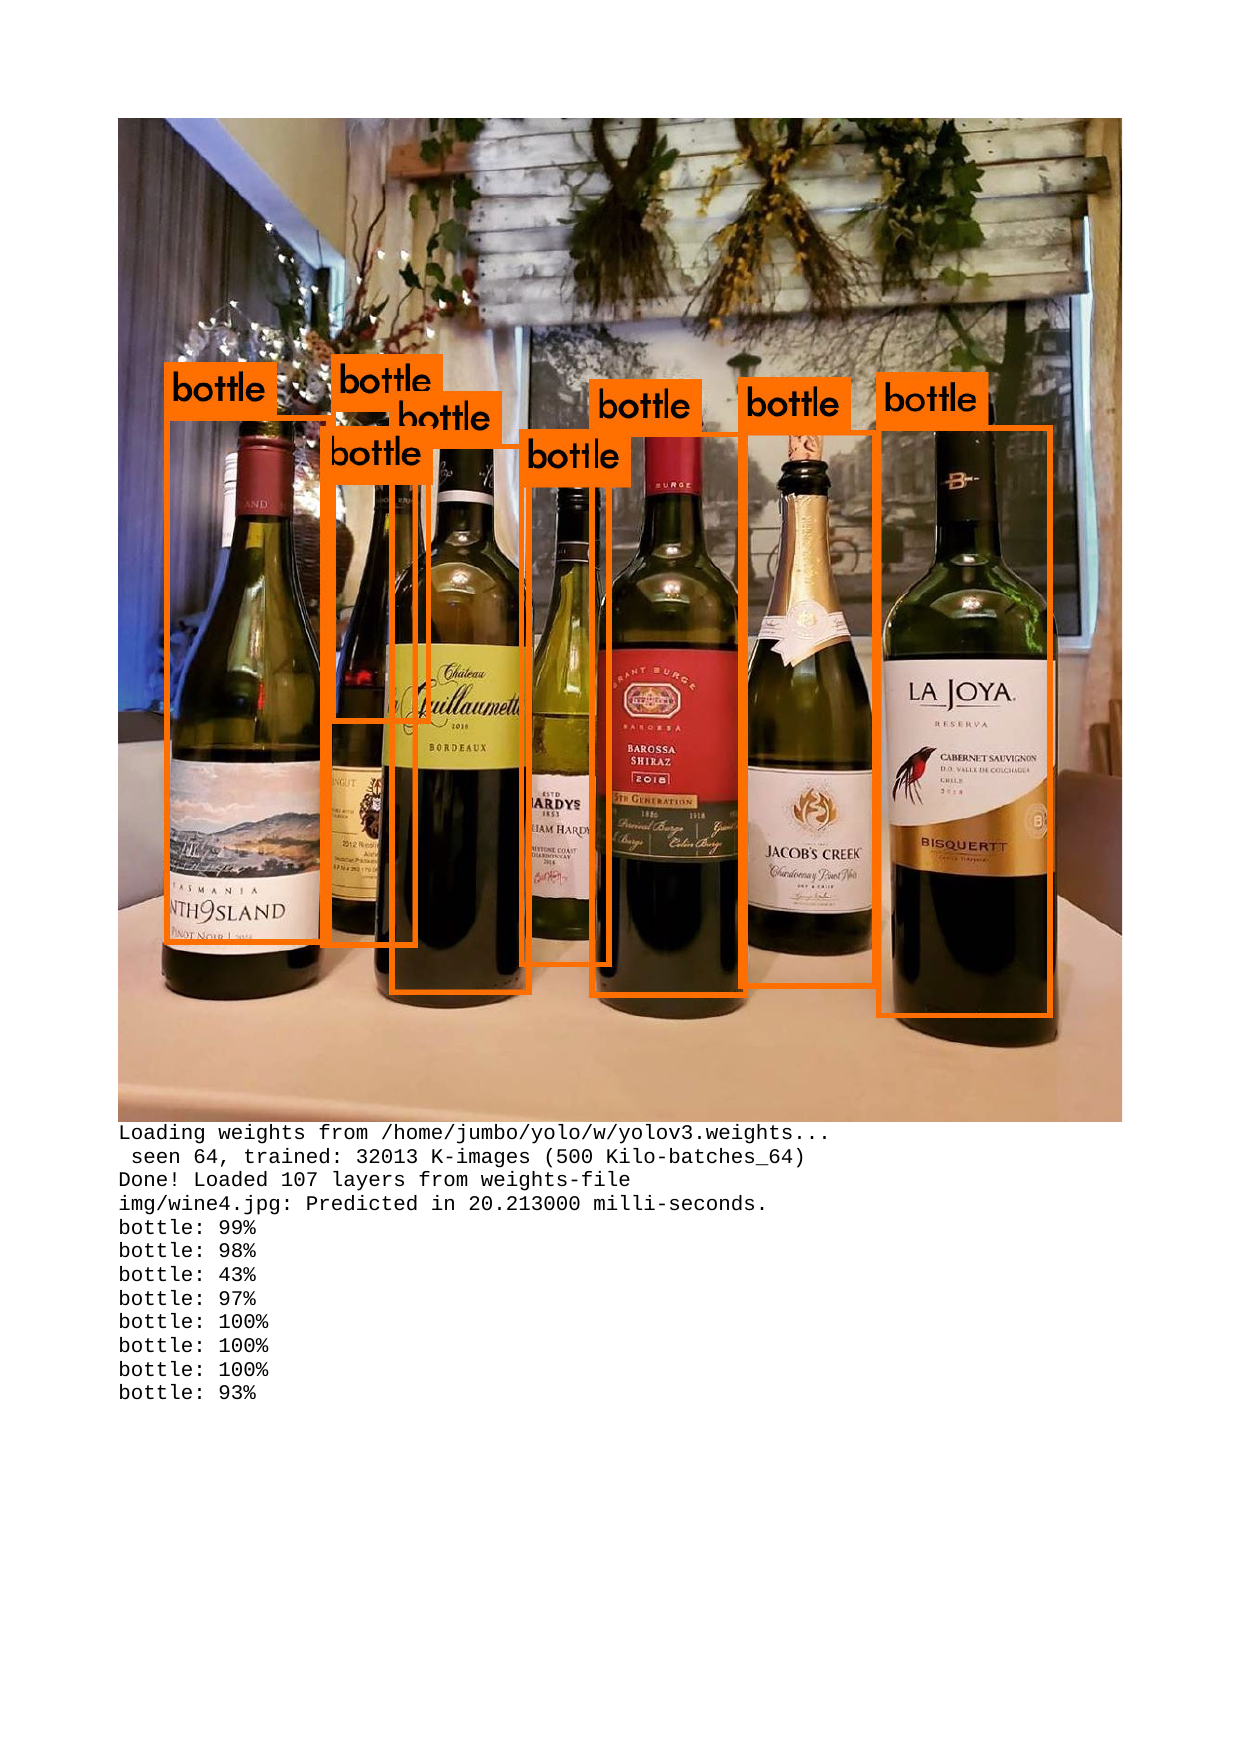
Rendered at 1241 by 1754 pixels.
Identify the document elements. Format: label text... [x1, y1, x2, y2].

text bottle: 97% [118, 1288, 1122, 1311]
text bottle: 93% [118, 1382, 1122, 1406]
text Loading weights from /home/jumbo/yolo/w/yolov3.weights... [118, 1122, 1122, 1146]
text bottle: 43% [118, 1264, 1122, 1288]
text bottle: 100% [118, 1358, 1122, 1382]
text Done! Loaded 107 layers from weights-file [118, 1169, 1122, 1193]
text bottle: 98% [118, 1240, 1122, 1264]
text seen 64, trained: 32013 K-images (500 Kilo-batches_64) [118, 1146, 1122, 1169]
text img/wine4.jpg: Predicted in 20.213000 milli-seconds. [118, 1193, 1122, 1217]
text bottle: 100% [118, 1335, 1122, 1358]
text bottle: 99% [118, 1217, 1122, 1240]
picture [118, 118, 1123, 1122]
text bottle: 100% [118, 1311, 1122, 1335]
